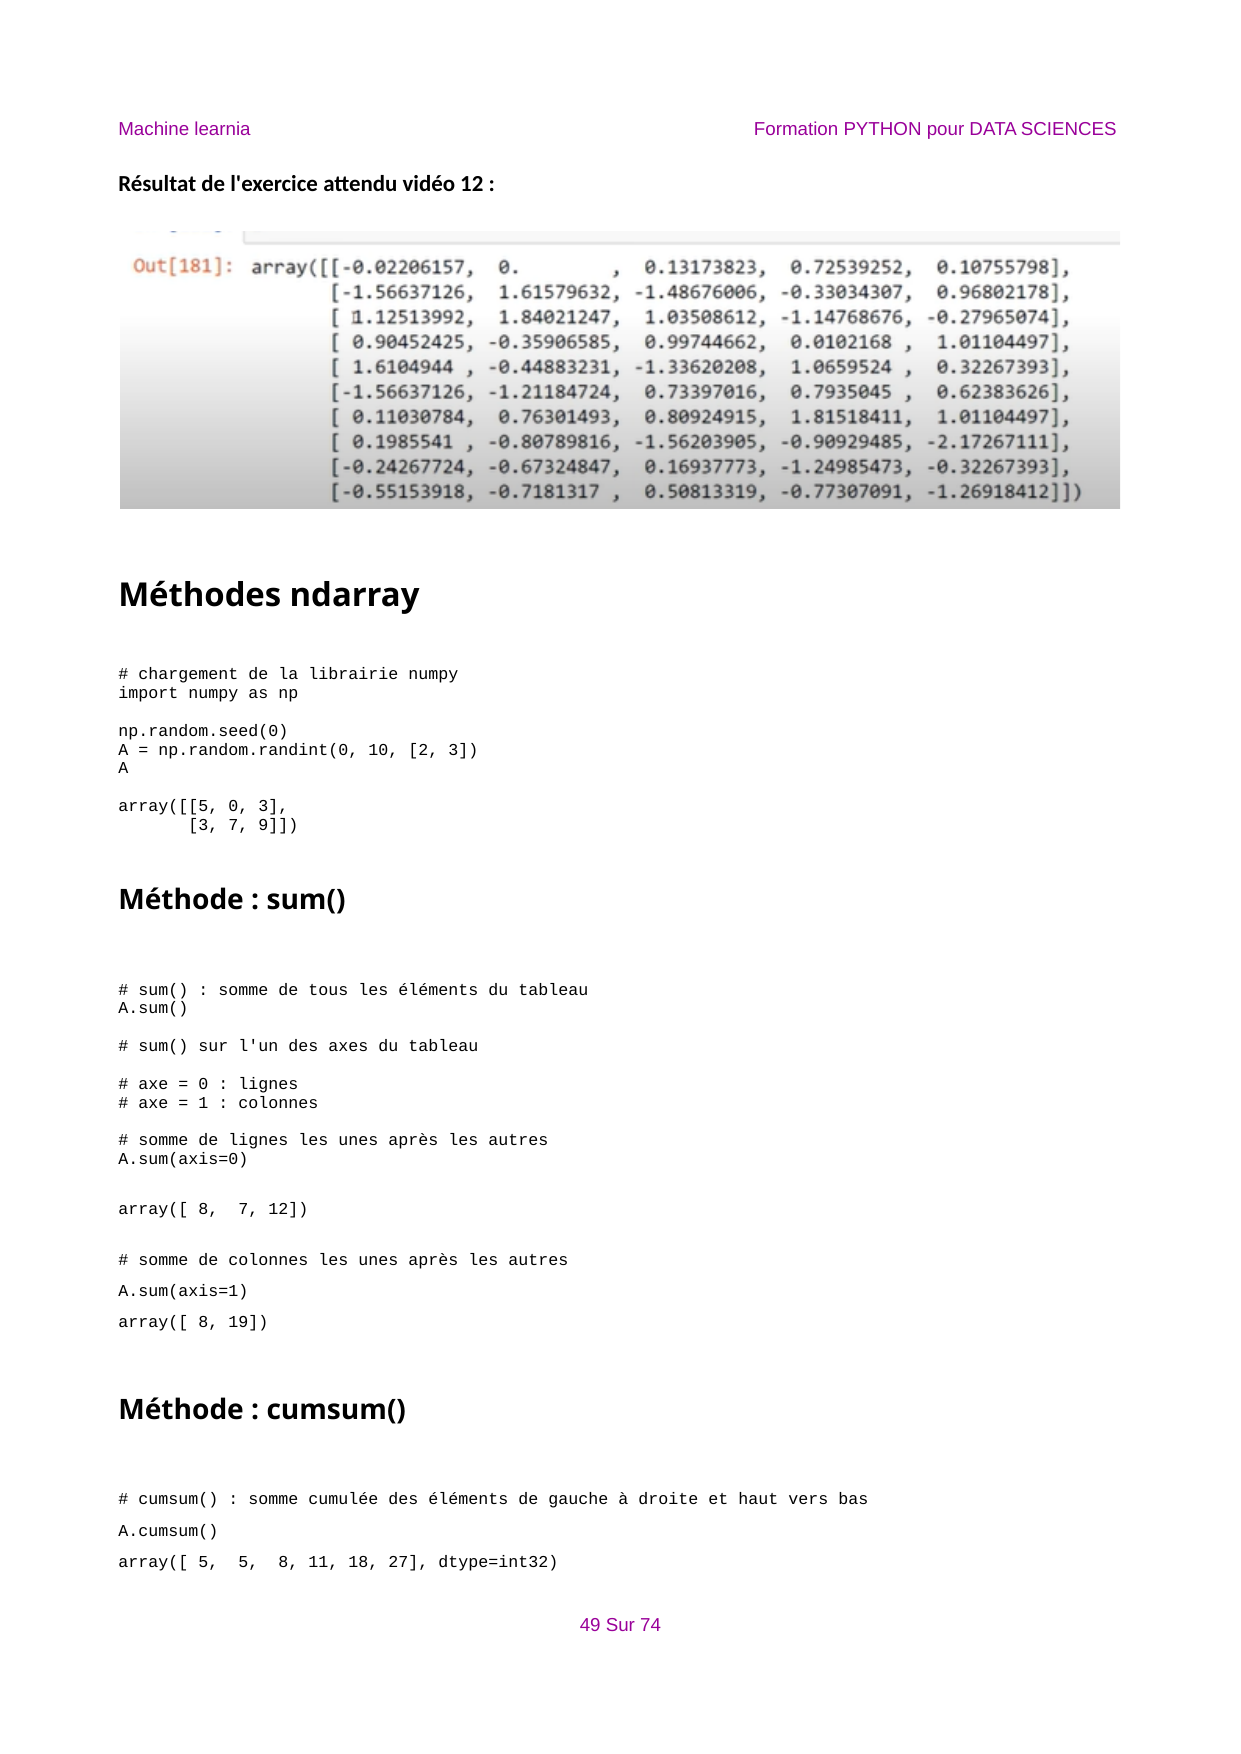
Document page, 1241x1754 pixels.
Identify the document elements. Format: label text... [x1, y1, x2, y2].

subtitle Méthode : sum() [118, 879, 1122, 918]
text A.sum(axis=1) [118, 1282, 1122, 1301]
text # sum() : somme de tous les éléments du tableau [118, 981, 1122, 1000]
subtitle Méthode : cumsum() [118, 1389, 1122, 1427]
text A = np.random.randint(0, 10, [2, 3]) [118, 741, 1122, 760]
text import numpy as np [118, 685, 1122, 703]
text np.random.seed(0) [118, 722, 1122, 741]
text array([[5, 0, 3], [118, 798, 1122, 817]
text array([ 8, 19]) [118, 1314, 1122, 1333]
text # sum() sur l'un des axes du tableau [118, 1038, 1122, 1056]
text [3, 7, 9]]) [118, 817, 1122, 836]
text A [118, 760, 1122, 779]
text Résultat de l'exercice attendu vidéo 12 : [118, 169, 1122, 197]
text array([ 8, 7, 12]) [118, 1201, 1122, 1220]
text # chargement de la librairie numpy [118, 666, 1122, 685]
text A.sum(axis=0) [118, 1151, 1122, 1169]
text # cumsum() : somme cumulée des éléments de gauche à droite et haut vers bas [118, 1491, 1122, 1509]
text A.cumsum() [118, 1522, 1122, 1541]
text # somme de colonnes les unes après les autres [118, 1251, 1122, 1270]
text # axe = 0 : lignes [118, 1075, 1122, 1094]
text array([ 5, 5, 8, 11, 18, 27], dtype=int32) [118, 1553, 1122, 1572]
picture [120, 231, 1121, 509]
text A.sum() [118, 1000, 1122, 1019]
text # somme de lignes les unes après les autres [118, 1132, 1122, 1151]
subtitle Méthodes ndarray [118, 571, 1122, 616]
text # axe = 1 : colonnes [118, 1094, 1122, 1113]
